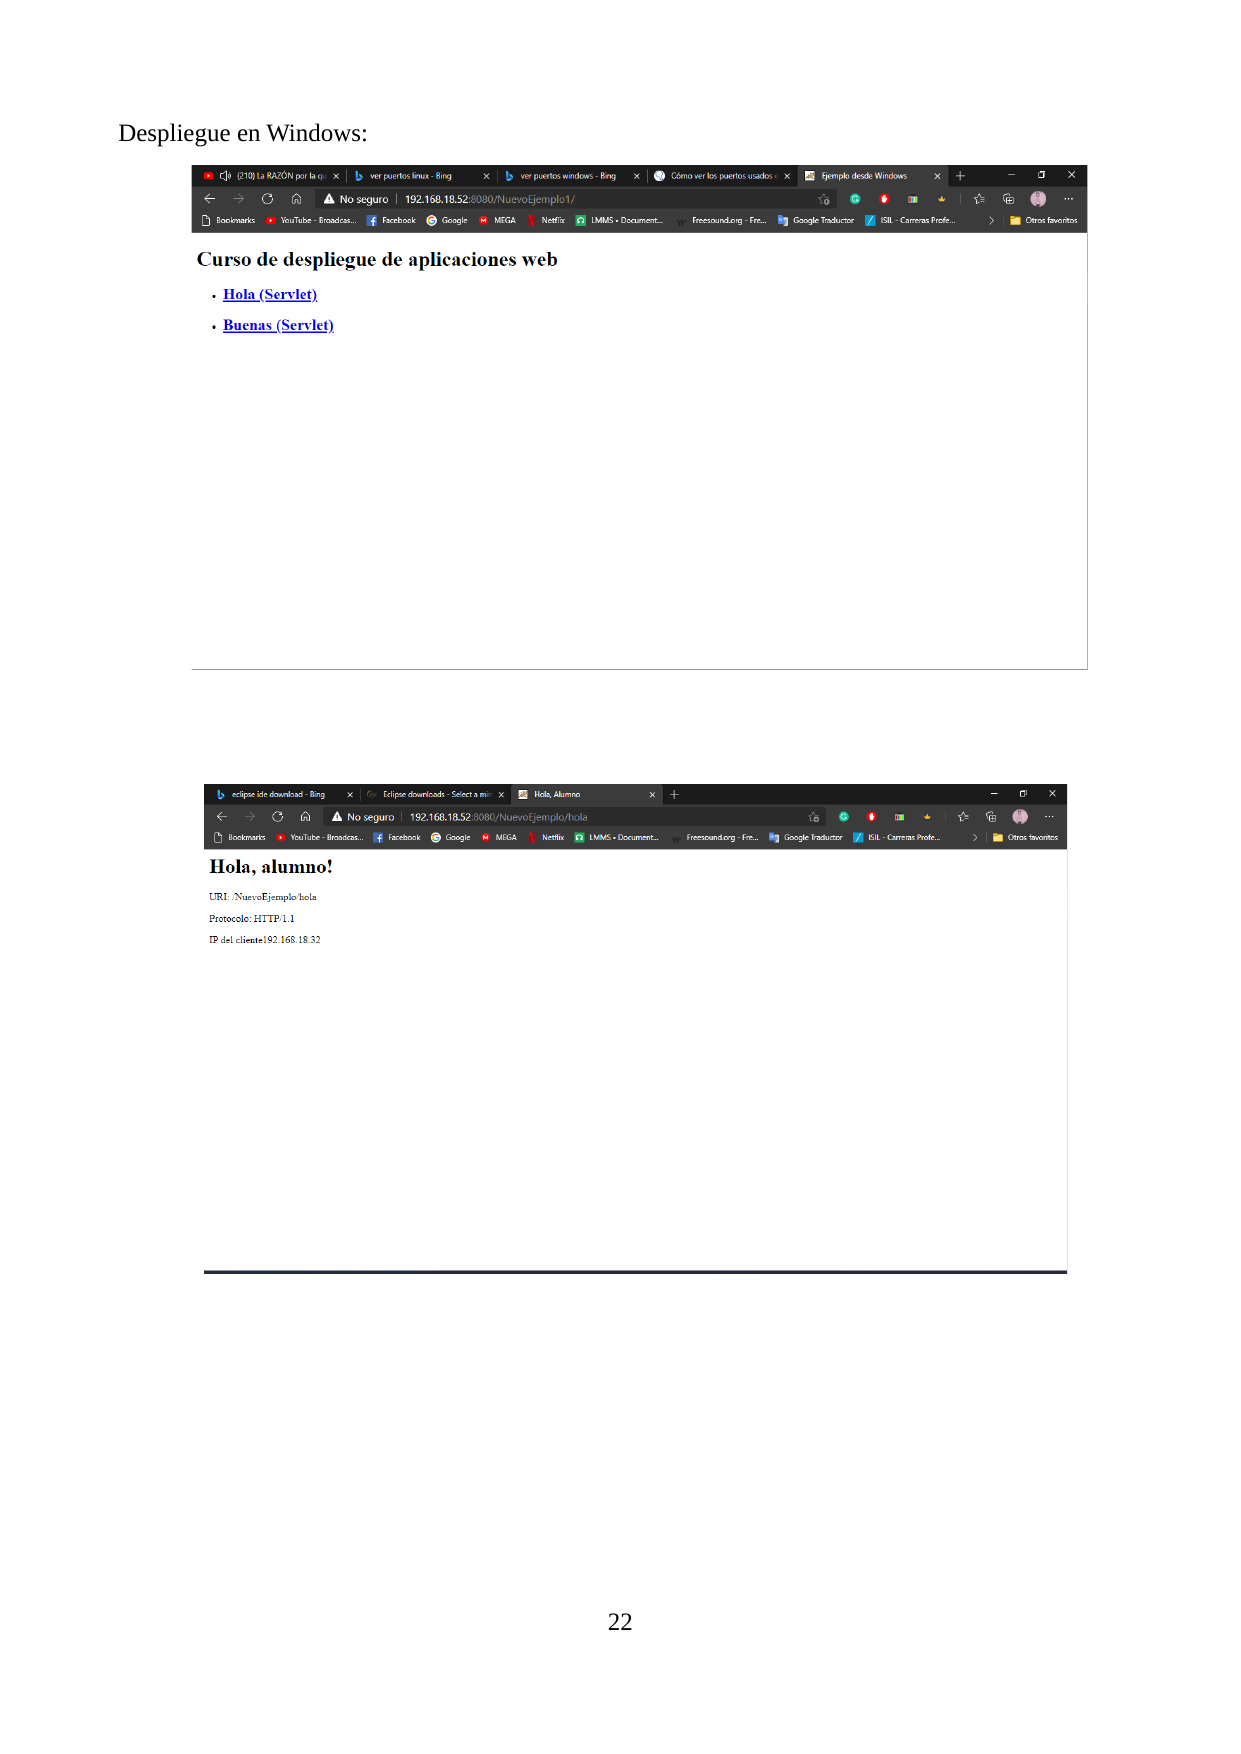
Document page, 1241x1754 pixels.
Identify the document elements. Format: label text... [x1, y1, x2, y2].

text Despliegue en Windows: [118, 118, 1122, 147]
picture [191, 165, 1088, 670]
picture [204, 784, 1068, 1274]
